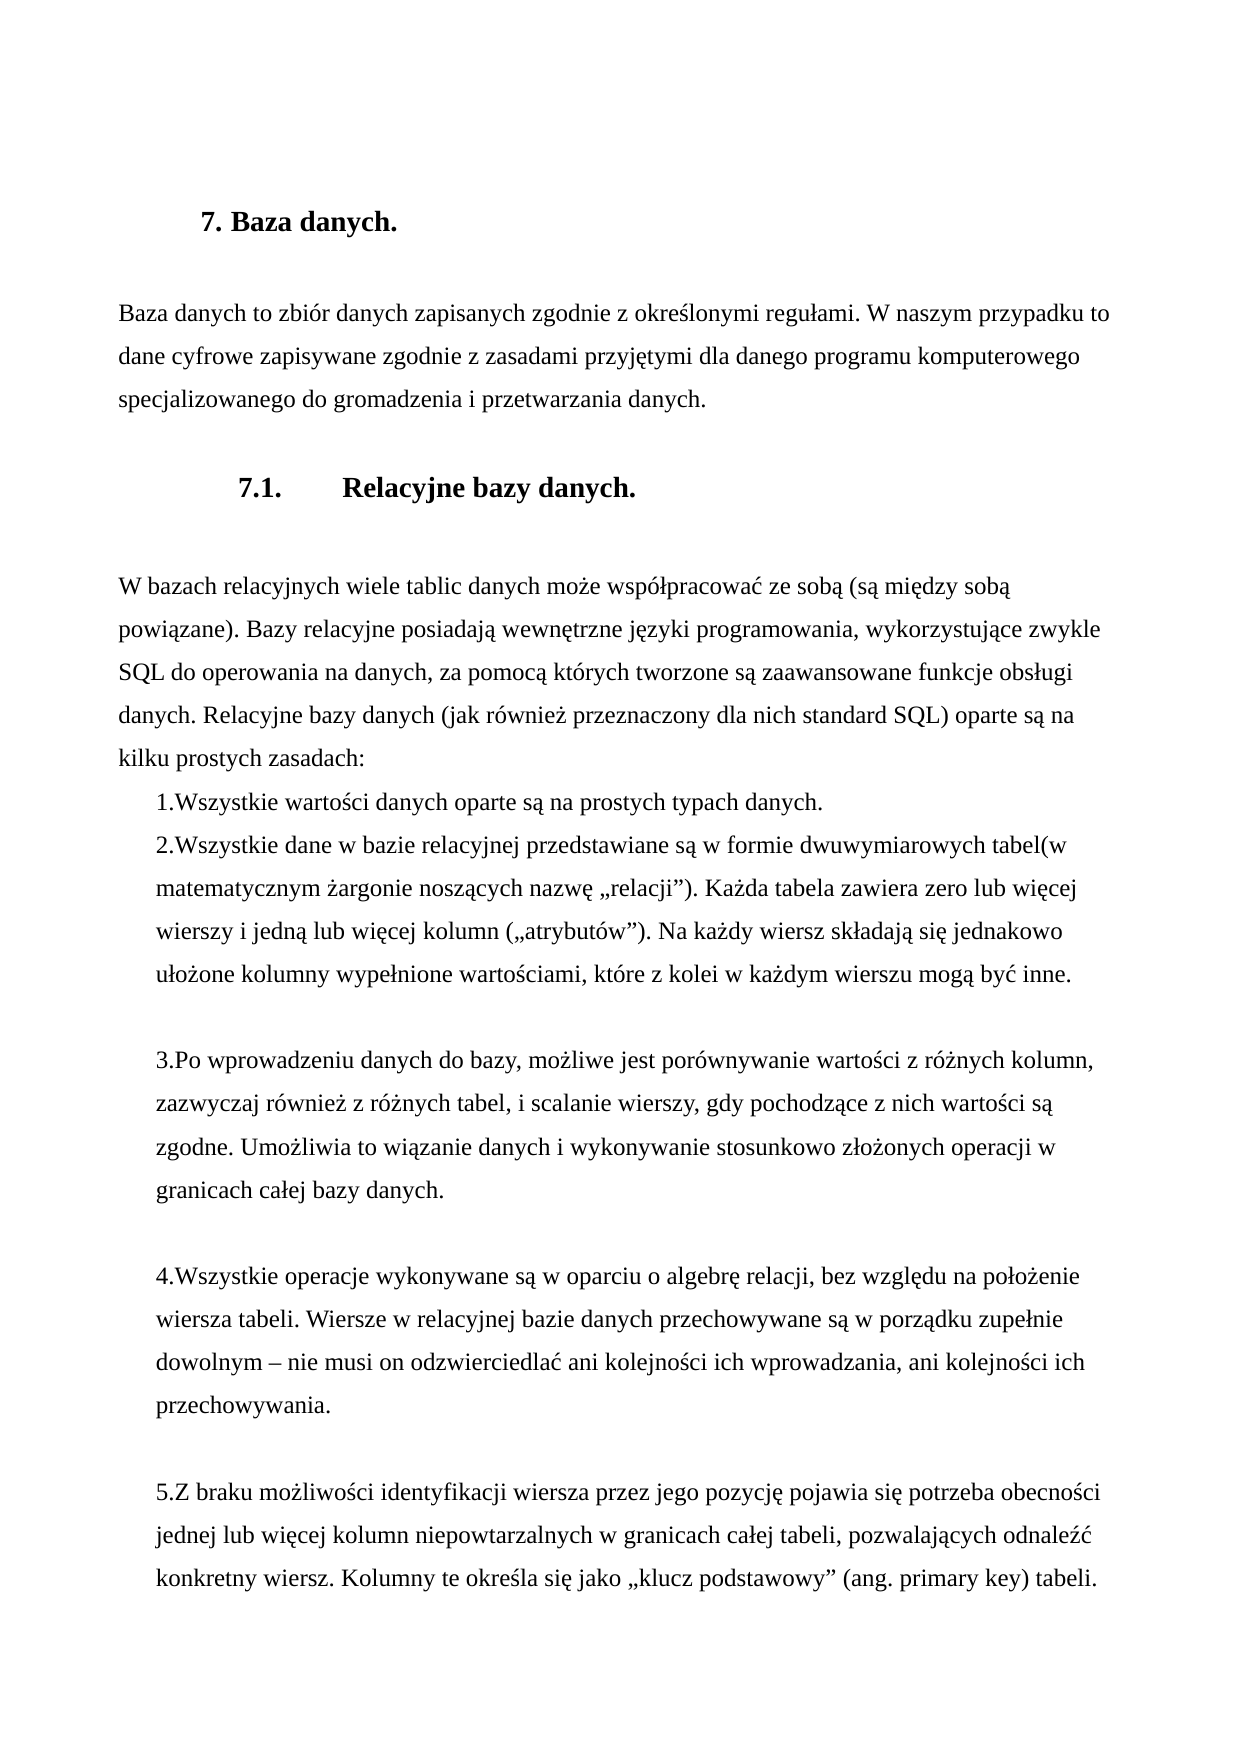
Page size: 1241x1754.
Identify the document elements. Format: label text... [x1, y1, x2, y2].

list Po wprowadzeniu danych do bazy, możliwe jest porównywanie wartości z różnych kolumn, zazwyczaj również z różnych tabel, i scalanie wierszy, gdy pochodzące z nich wartości są zgodne. Umożliwia to wiązanie danych i wykonywanie stosunkowo złożonych operacji w granicach całej bazy danych. [118, 1045, 1122, 1203]
list Wszystkie dane w bazie relacyjnej przedstawiane są w formie dwuwymiarowych tabel(w matematycznym żargonie noszących nazwę „relacji”). Każda tabela zawiera zero lub więcej wierszy i jedną lub więcej kolumn („atrybutów”). Na każdy wiersz składają się jednakowo ułożone kolumny wypełnione wartościami, które z kolei w każdym wierszu mogą być inne. [118, 830, 1122, 988]
list Relacyjne bazy danych. [231, 470, 1122, 504]
text W bazach relacyjnych wiele tablic danych może współpracować ze sobą (są między sobą powiązane). Bazy relacyjne posiadają wewnętrzne języki programowania, wykorzystujące zwykle SQL do operowania na danych, za pomocą których tworzone są zaawansowane funkcje obsługi danych. Relacyjne bazy danych (jak również przeznaczony dla nich standard SQL) oparte są na kilku prostych zasadach: [118, 571, 1122, 772]
list Z braku możliwości identyfikacji wiersza przez jego pozycję pojawia się potrzeba obecności jednej lub więcej kolumn niepowtarzalnych w granicach całej tabeli, pozwalających odnaleźć konkretny wiersz. Kolumny te określa się jako „klucz podstawowy” (ang. primary key) tabeli. [118, 1477, 1122, 1592]
list Baza danych. [193, 204, 1122, 238]
list Wszystkie wartości danych oparte są na prostych typach danych. [118, 787, 1122, 815]
text Baza danych to zbiór danych zapisanych zgodnie z określonymi regułami. W naszym przypadku to dane cyfrowe zapisywane zgodnie z zasadami przyjętymi dla danego programu komputerowego specjalizowanego do gromadzenia i przetwarzania danych. [118, 298, 1122, 413]
list Wszystkie operacje wykonywane są w oparciu o algebrę relacji, bez względu na położenie wiersza tabeli. Wiersze w relacyjnej bazie danych przechowywane są w porządku zupełnie dowolnym – nie musi on odzwierciedlać ani kolejności ich wprowadzania, ani kolejności ich przechowywania. [118, 1261, 1122, 1419]
